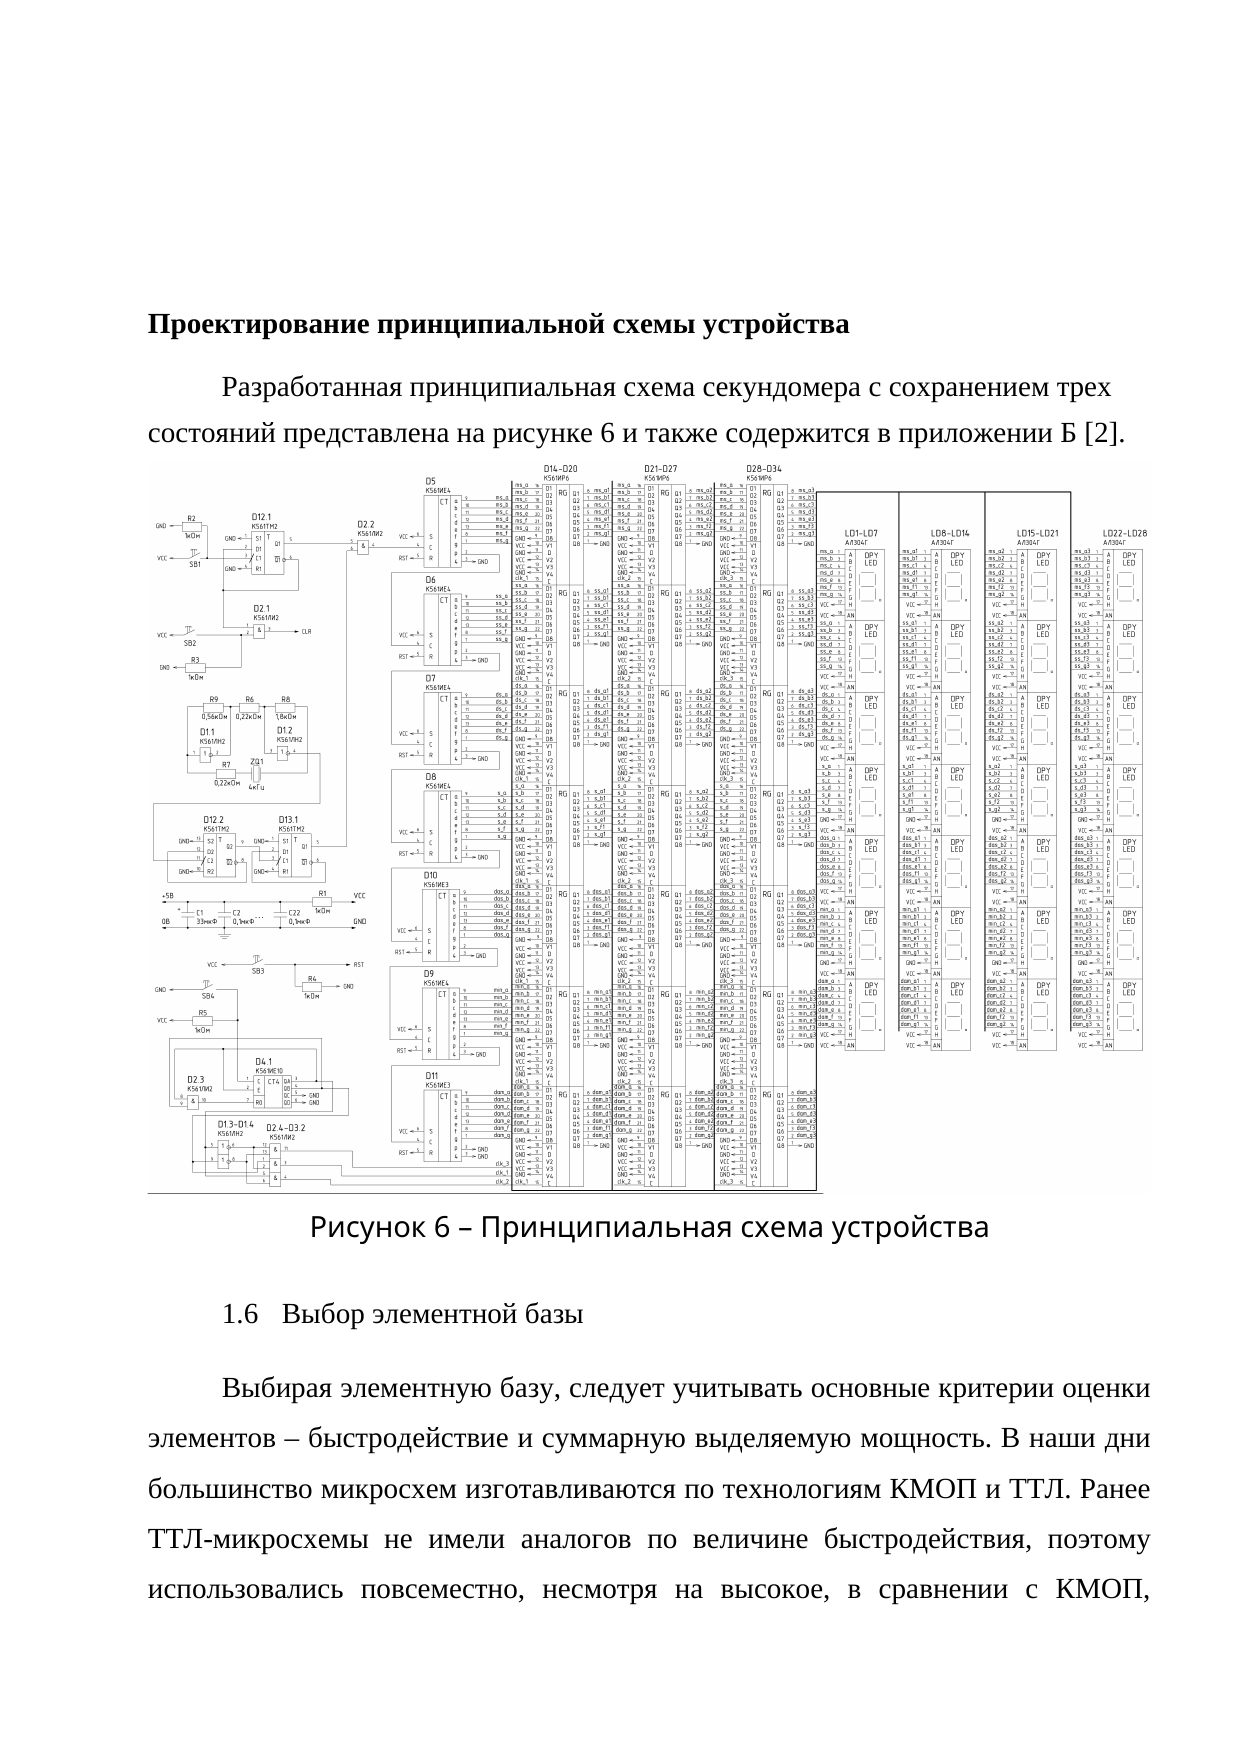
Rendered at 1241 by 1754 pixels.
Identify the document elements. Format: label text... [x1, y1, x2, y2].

text Разработанная принципиальная схема секундомера с сохранением трех [148, 369, 1152, 403]
picture [147, 461, 1152, 1194]
text Рисунок 6 – Принципиальная схема устройства [148, 1194, 1152, 1246]
subtitle Выбор элементной базы [222, 1296, 1152, 1330]
subtitle Проектирование принципиальной схемы устройства [148, 307, 1152, 340]
text состояний представлена на рисунке 6 и также содержится в приложении Б [2]. [148, 415, 1152, 449]
text Выбирая элементную базу, следует учитывать основные критерии оценки элементов – быстродействие и суммарную выделяемую мощность. В наши дни большинство микросхем изготавливаются по технологиям КМОП и ТТЛ. Ранее ТТЛ-микросхемы не имели аналогов по величине быстродействия, поэтому использовались повсеместно, несмотря на высокое, в сравнении с КМОП, [148, 1370, 1152, 1605]
